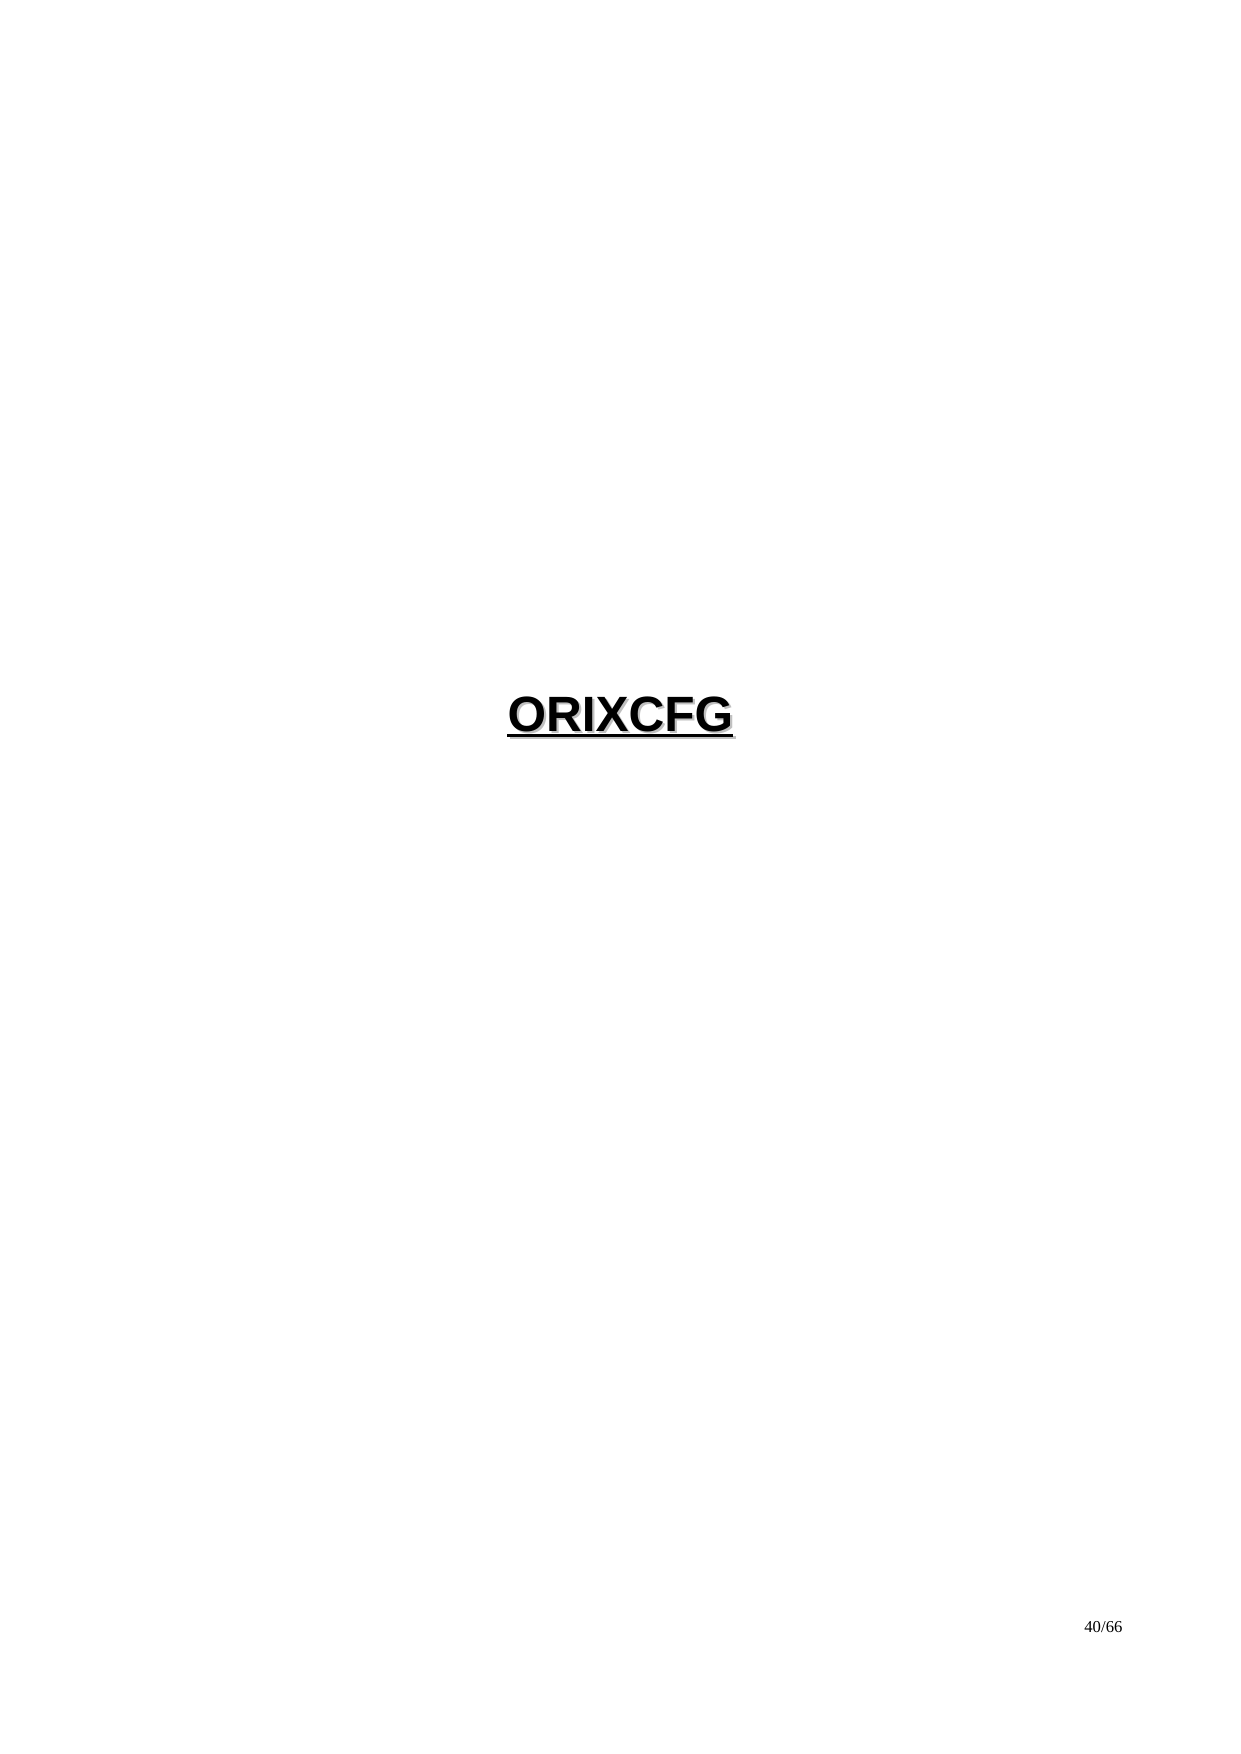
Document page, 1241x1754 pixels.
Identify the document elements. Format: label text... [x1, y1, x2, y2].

subtitle ORIXCFG [118, 684, 1122, 742]
